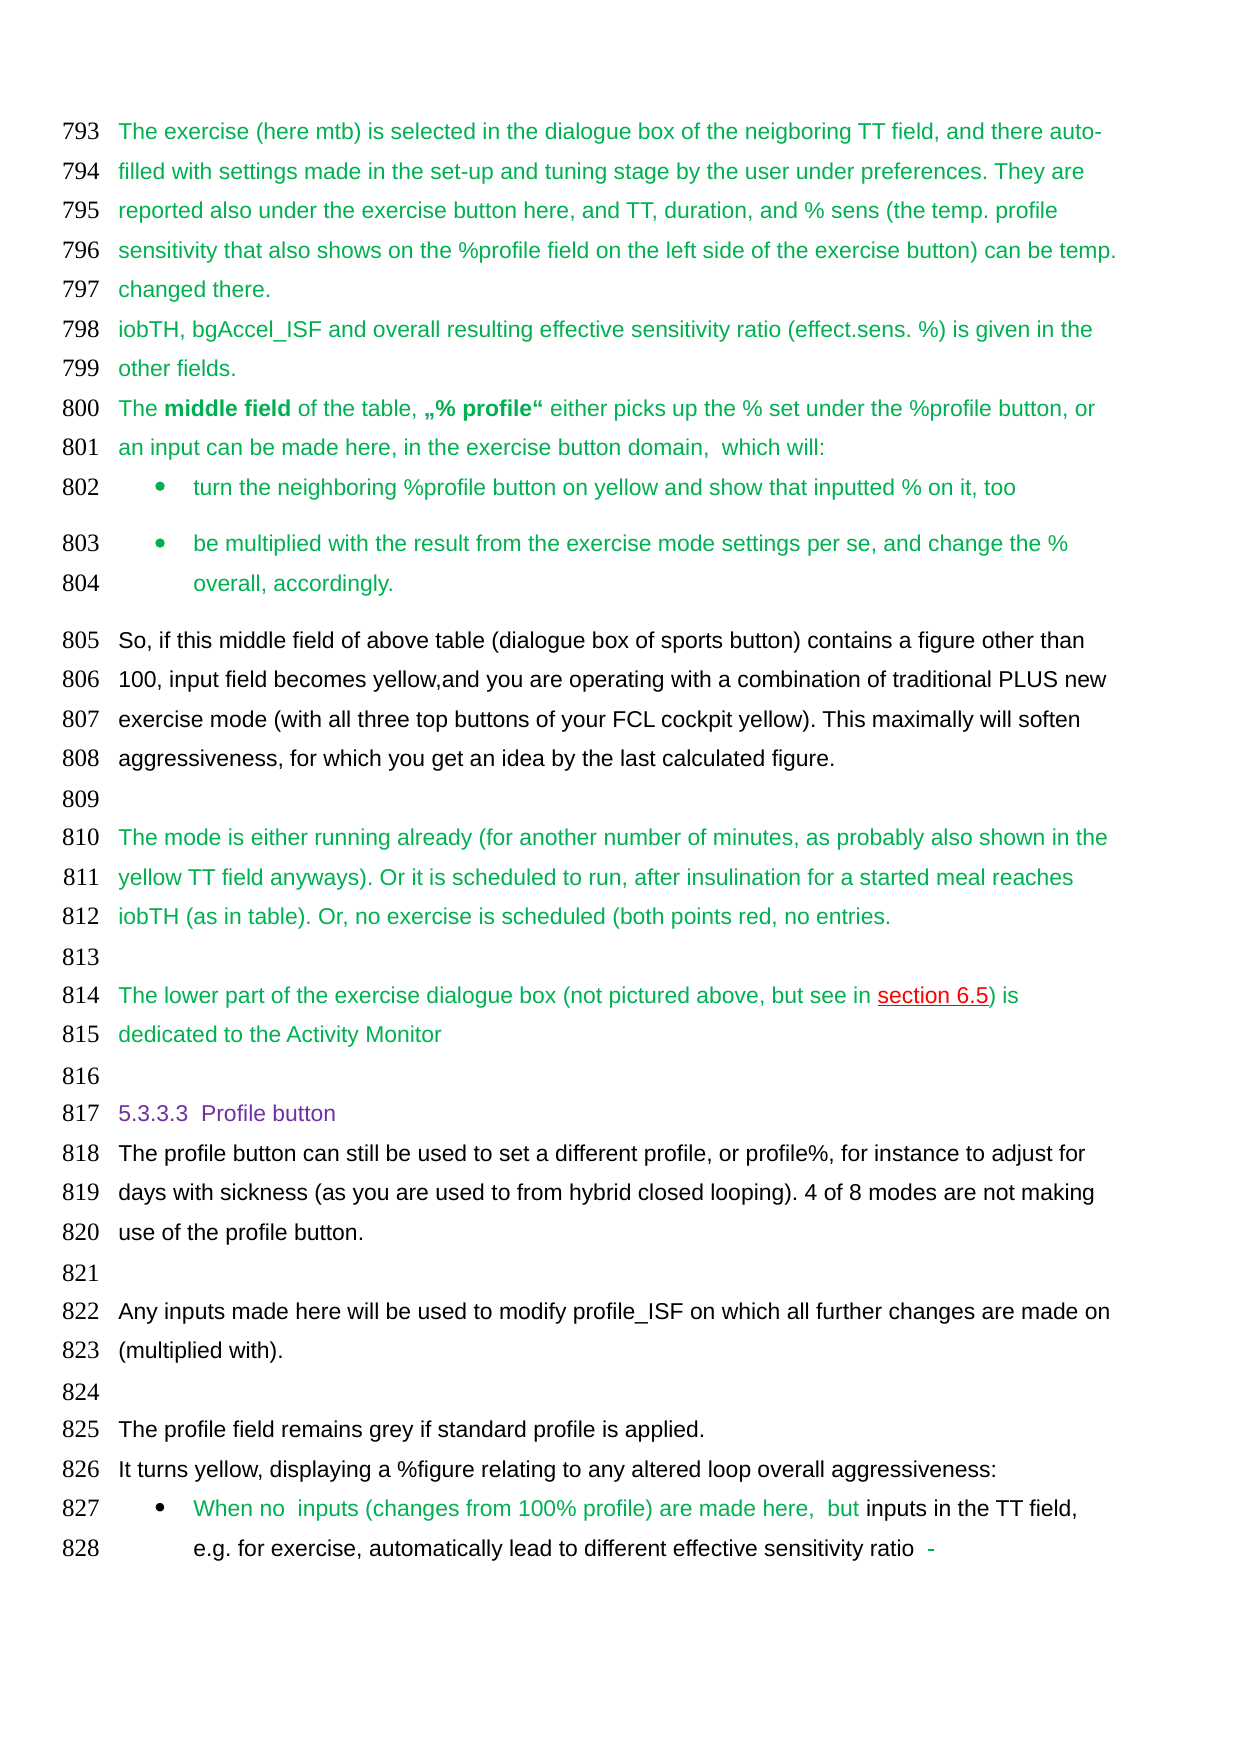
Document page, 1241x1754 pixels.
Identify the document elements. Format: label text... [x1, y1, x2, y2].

list turn the neighboring %profile button on yellow and show that inputted % on it, too [156, 473, 1122, 500]
text The middle field of the table, „% profile“ either picks up the % set under the %profile button, or an input can be made here, in the exercise button domain, which will: [118, 394, 1122, 460]
text The exercise (here mtb) is selected in the dialogue box of the neigboring TT field, and there auto- filled with settings made in the set-up and tuning stage by the user under preferences. They are reported also under the exercise button here, and TT, duration, and % sens (the temp. profile sensitivity that also shows on the %profile field on the left side of the exercise button) can be temp. changed there. [118, 118, 1122, 302]
text The profile button can still be used to set a different profile, or profile%, for instance to adjust for days with sickness (as you are used to from hybrid closed looping). 4 of 8 modes are not making use of the profile button. [118, 1140, 1122, 1245]
text The profile field remains grey if standard profile is applied. [118, 1416, 1122, 1442]
text iobTH, bgAccel_ISF and overall resulting effective sensitivity ratio (effect.sens. %) is given in the other fields. [118, 316, 1122, 381]
list be multiplied with the result from the exercise mode settings per se, and change the % overall, accordingly. [156, 530, 1122, 597]
text The mode is either running already (for another number of minutes, as probably also shown in the yellow TT field anyways). Or it is scheduled to run, after insulination for a started meal reaches iobTH (as in table). Or, no exercise is scheduled (both points red, no entries. [118, 824, 1122, 929]
text It turns yellow, displaying a %figure relating to any altered loop overall aggressiveness: [118, 1456, 1122, 1482]
list When no inputs (changes from 100% profile) are made here, but inputs in the TT field, e.g. for exercise, automatically lead to different effective sensitivity ratio [156, 1495, 1122, 1561]
text So, if this middle field of above table (dialogue box of sports button) contains a figure other than 100, input field becomes yellow,and you are operating with a combination of traditional PLUS new exercise mode (with all three top buttons of your FCL cockpit yellow). This maximally will soften aggressiveness, for which you get an idea by the last calculated figure. [118, 627, 1122, 771]
text 5.3.3.3 Profile button [118, 1100, 1122, 1127]
text Any inputs made here will be used to modify profile_ISF on which all further changes are made on (multiplied with). [118, 1298, 1122, 1363]
text The lower part of the exercise dialogue box (not pictured above, but see in section 6.5) is dedicated to the Activity Monitor [118, 982, 1122, 1048]
